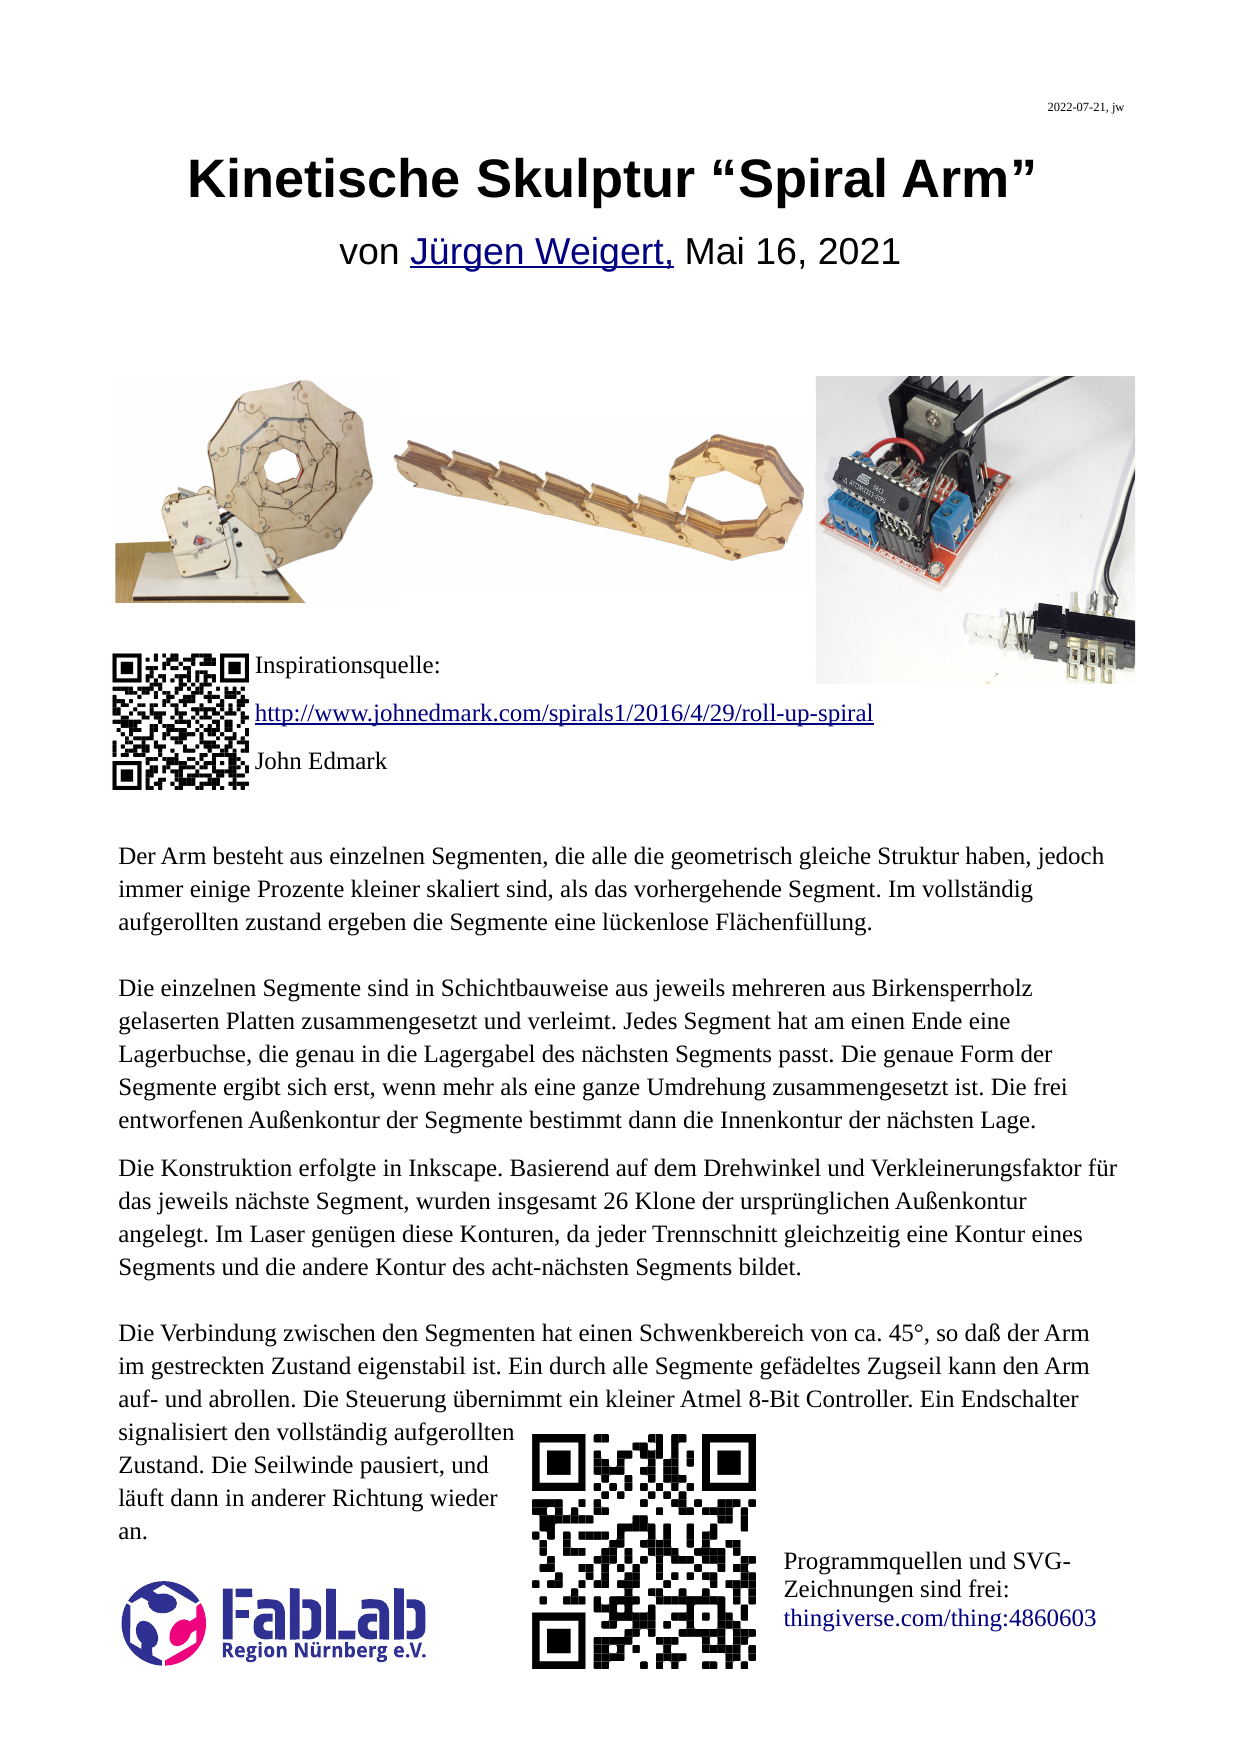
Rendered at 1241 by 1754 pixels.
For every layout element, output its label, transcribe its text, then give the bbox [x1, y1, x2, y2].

picture [521, 1425, 768, 1677]
picture [108, 651, 255, 792]
picture [115, 375, 1136, 684]
text http://www.johnedmark.com/spirals1/2016/4/29/roll-up-spiral [255, 698, 1122, 727]
text John Edmark [255, 746, 1122, 774]
subtitle von Jürgen Weigert, Mai 16, 2021 [118, 229, 1122, 272]
text Inspirationsquelle: [255, 651, 815, 679]
text Der Arm besteht aus einzelnen Segmenten, die alle die geometrisch gleiche Struktur haben, jedoch immer einige Prozente kleiner skaliert sind, als das vorhergehende Segment. Im vollständig aufgerollten zustand ergeben die Segmente eine lückenlose Flächenfüllung. Die einzelnen Segmente sind in Schichtbauweise aus jeweils mehreren aus Birkensperrholz gelaserten Platten zusammengesetzt und verleimt. Jedes Segment hat am einen Ende eine Lagerbuchse, die genau in die Lagergabel des nächsten Segments passt. Die genaue Form der Segmente ergibt sich erst, wenn mehr als eine ganze Umdrehung zusammengesetzt ist. Die frei entworfenen Außenkontur der Segmente bestimmt dann die Innenkontur der nächsten Lage. [118, 841, 1122, 1134]
text Die Konstruktion erfolgte in Inkscape. Basierend auf dem Drehwinkel und Verkleinerungsfaktor für das jeweils nächste Segment, wurden insgesamt 26 Klone der ursprünglichen Außenkontur angelegt. Im Laser genügen diese Konturen, da jeder Trennschnitt gleichzeitig eine Kontur eines Segments und die andere Kontur des acht-nächsten Segments bildet. Die Verbindung zwischen den Segmenten hat einen Schwenkbereich von ca. 45°, so daß der Arm im gestreckten Zustand eigenstabil ist. Ein durch alle Segmente gefädeltes Zugseil kann den Arm auf- und abrollen. Die Steuerung übernimmt ein kleiner Atmel 8-Bit Controller. Ein Endschalter signalisiert den vollständig aufgerollten Zustand. Die Seilwinde pausiert, und läuft dann in anderer Richtung wieder an. [118, 1153, 1122, 1545]
title Kinetische Skulptur “Spiral Arm” [118, 143, 1122, 210]
